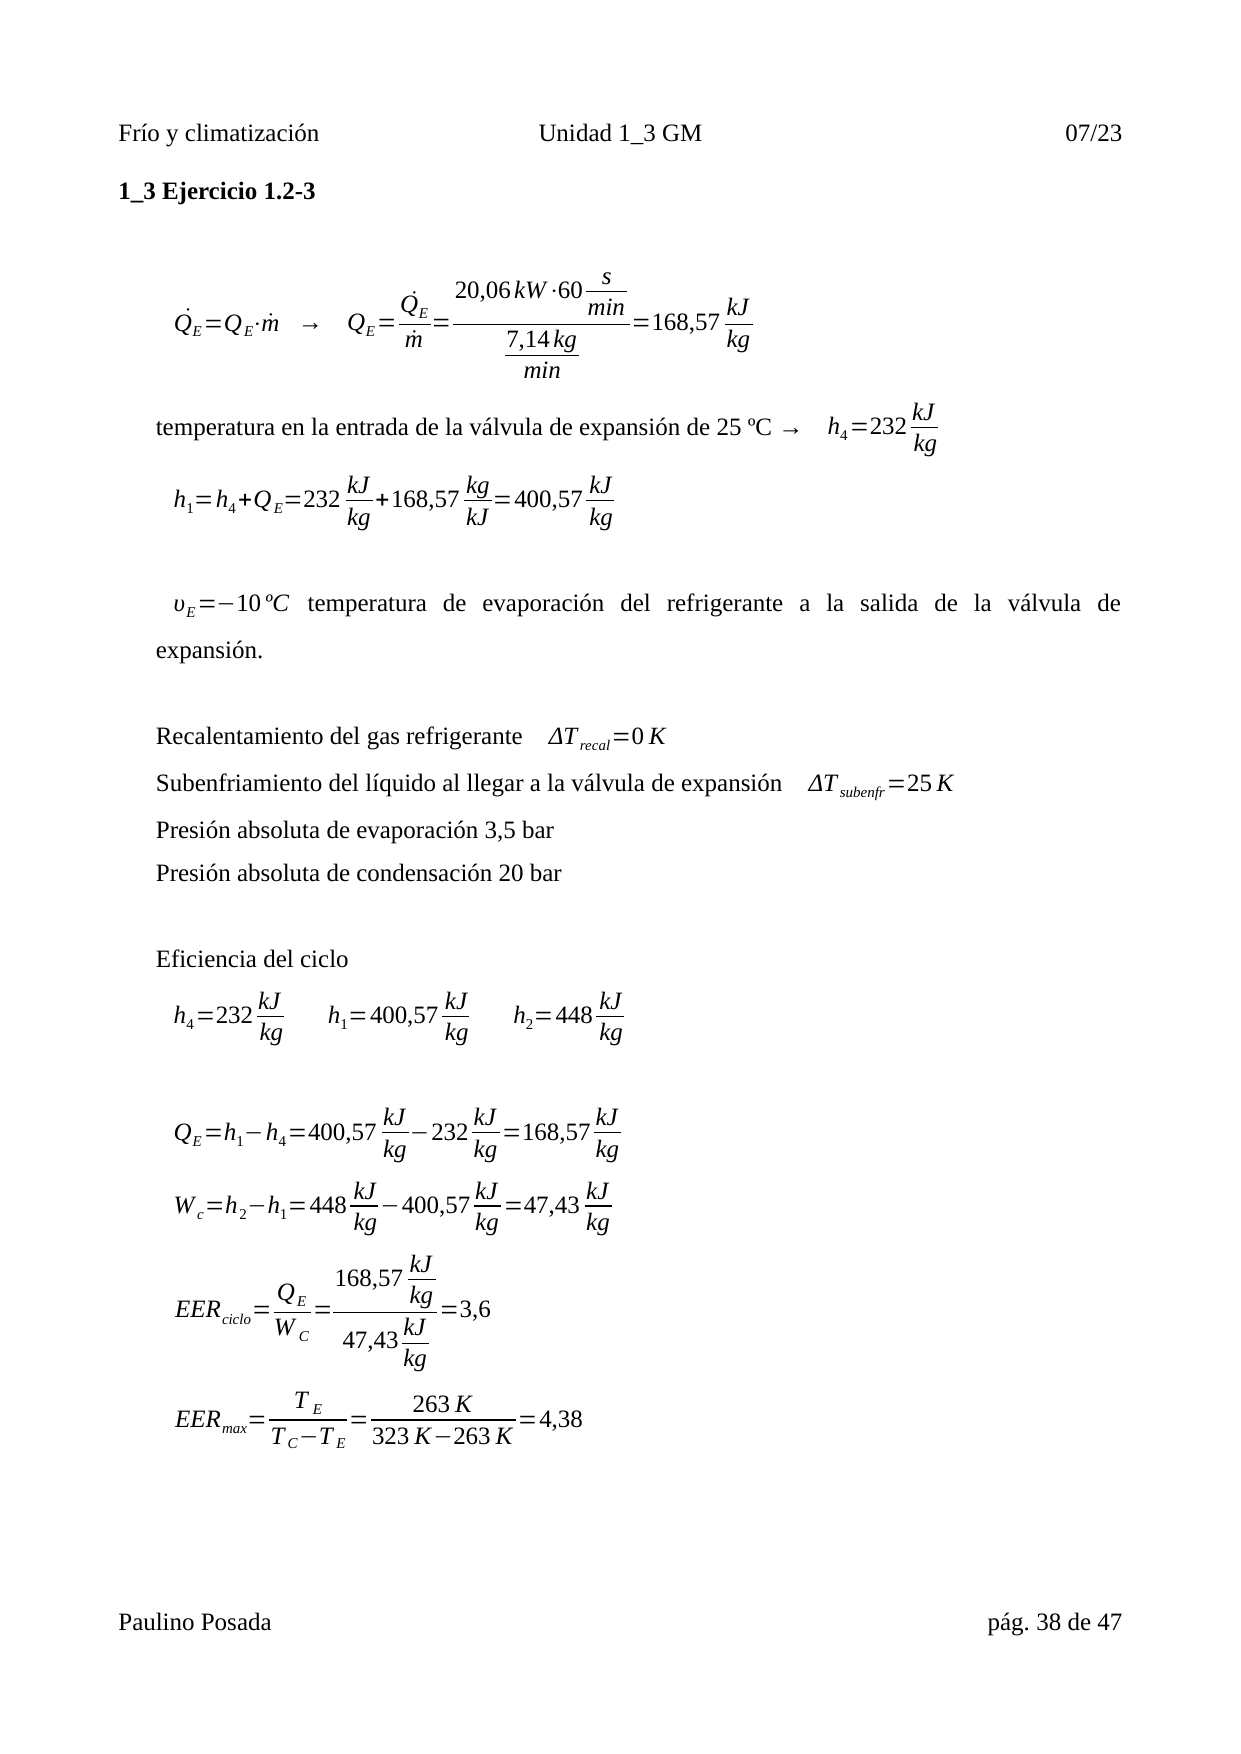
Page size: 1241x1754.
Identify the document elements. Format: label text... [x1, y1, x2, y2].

text 1_3 Ejercicio 1.2-3 [118, 176, 1122, 205]
text → [156, 263, 1122, 384]
text temperatura de evaporación del refrigerante a la salida de la válvula de expansión. [156, 588, 1122, 664]
text Presión absoluta de condensación 20 bar [156, 858, 1122, 887]
text temperatura en la entrada de la válvula de expansión de 25 ºC → [156, 398, 1122, 457]
text Eficiencia del ciclo [156, 944, 1122, 973]
text Recalentamiento del gas refrigerante [156, 721, 1122, 754]
text Subenfriamiento del líquido al llegar a la válvula de expansión [156, 768, 1122, 801]
text Presión absoluta de evaporación 3,5 bar [156, 815, 1122, 844]
